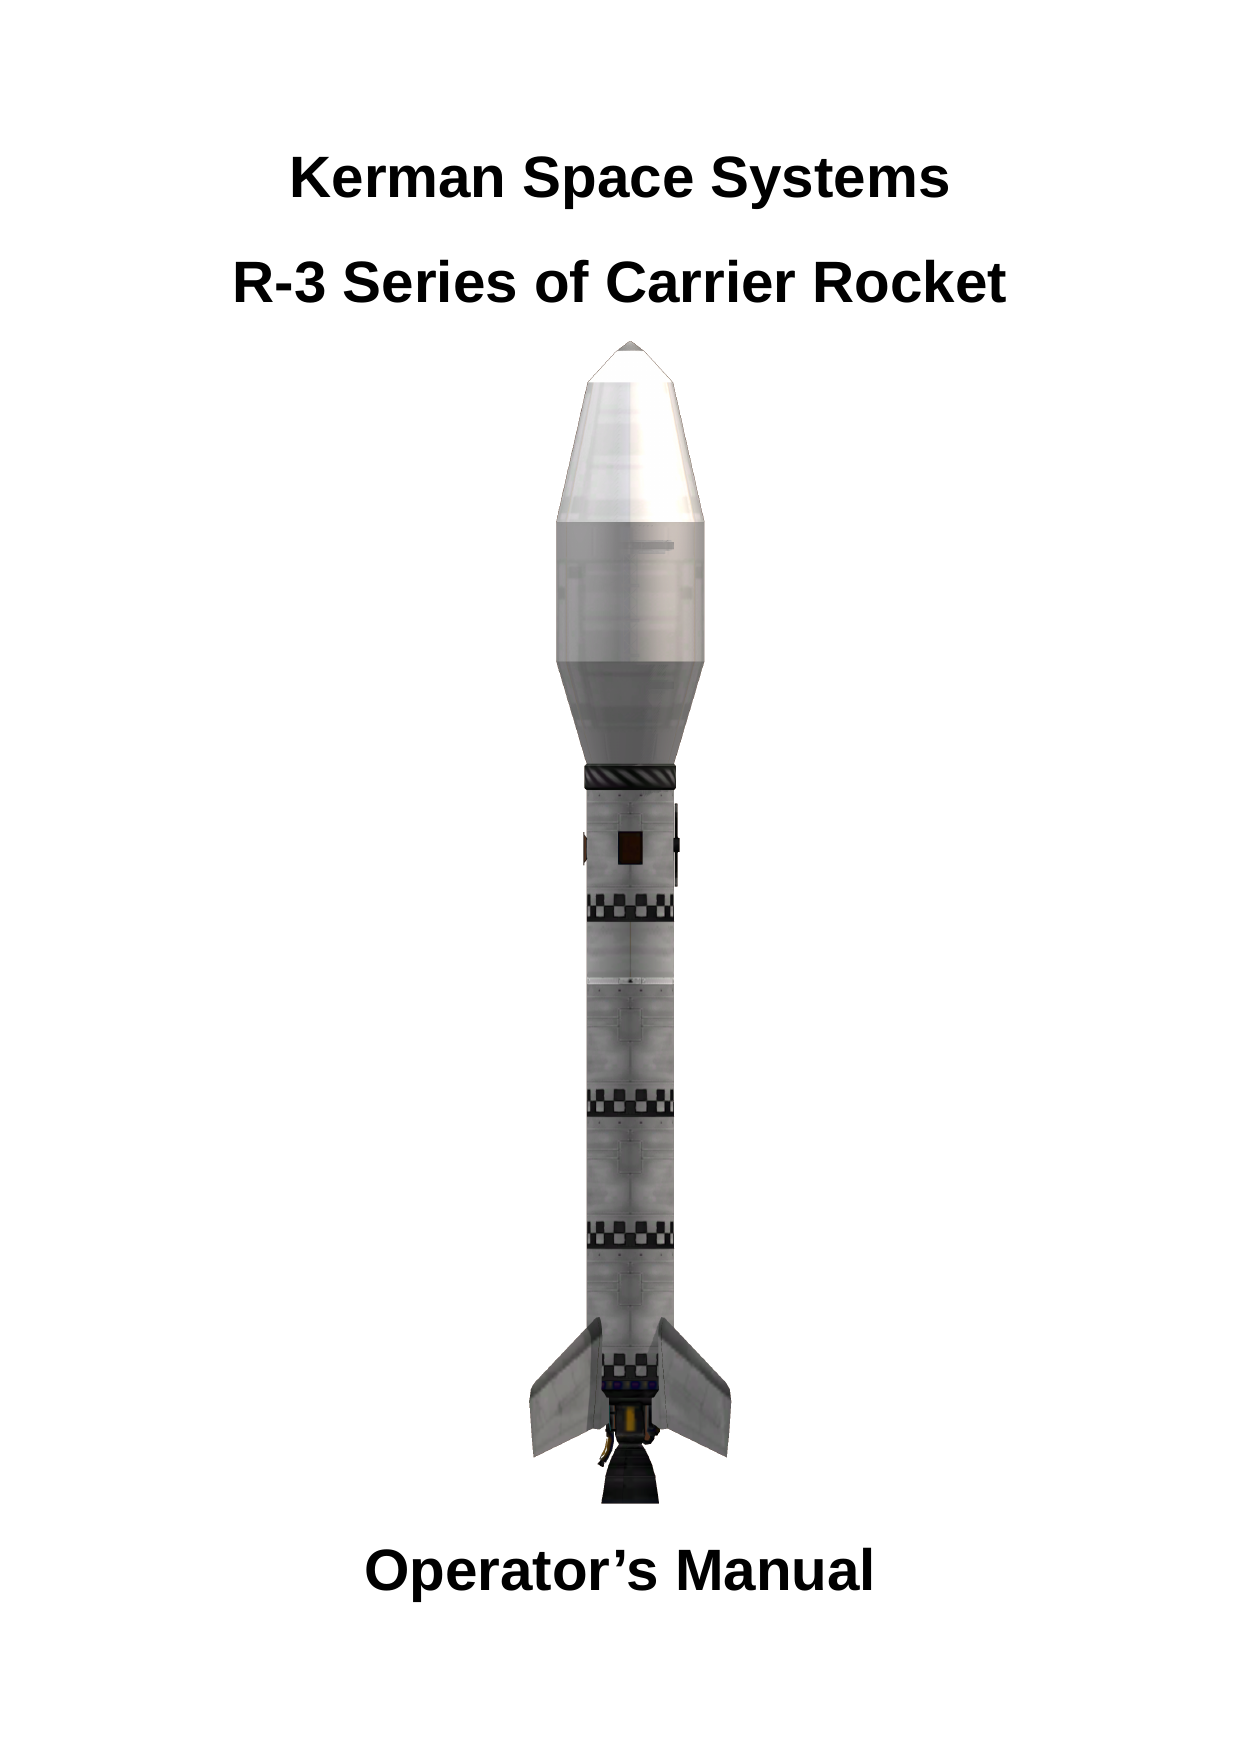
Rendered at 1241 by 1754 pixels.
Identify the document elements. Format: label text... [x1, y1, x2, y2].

title Kerman Space Systems [118, 143, 1122, 210]
title R-3 Series of Carrier Rocket [118, 248, 1122, 315]
picture [477, 327, 763, 1536]
title Operator’s Manual [118, 352, 1122, 1603]
